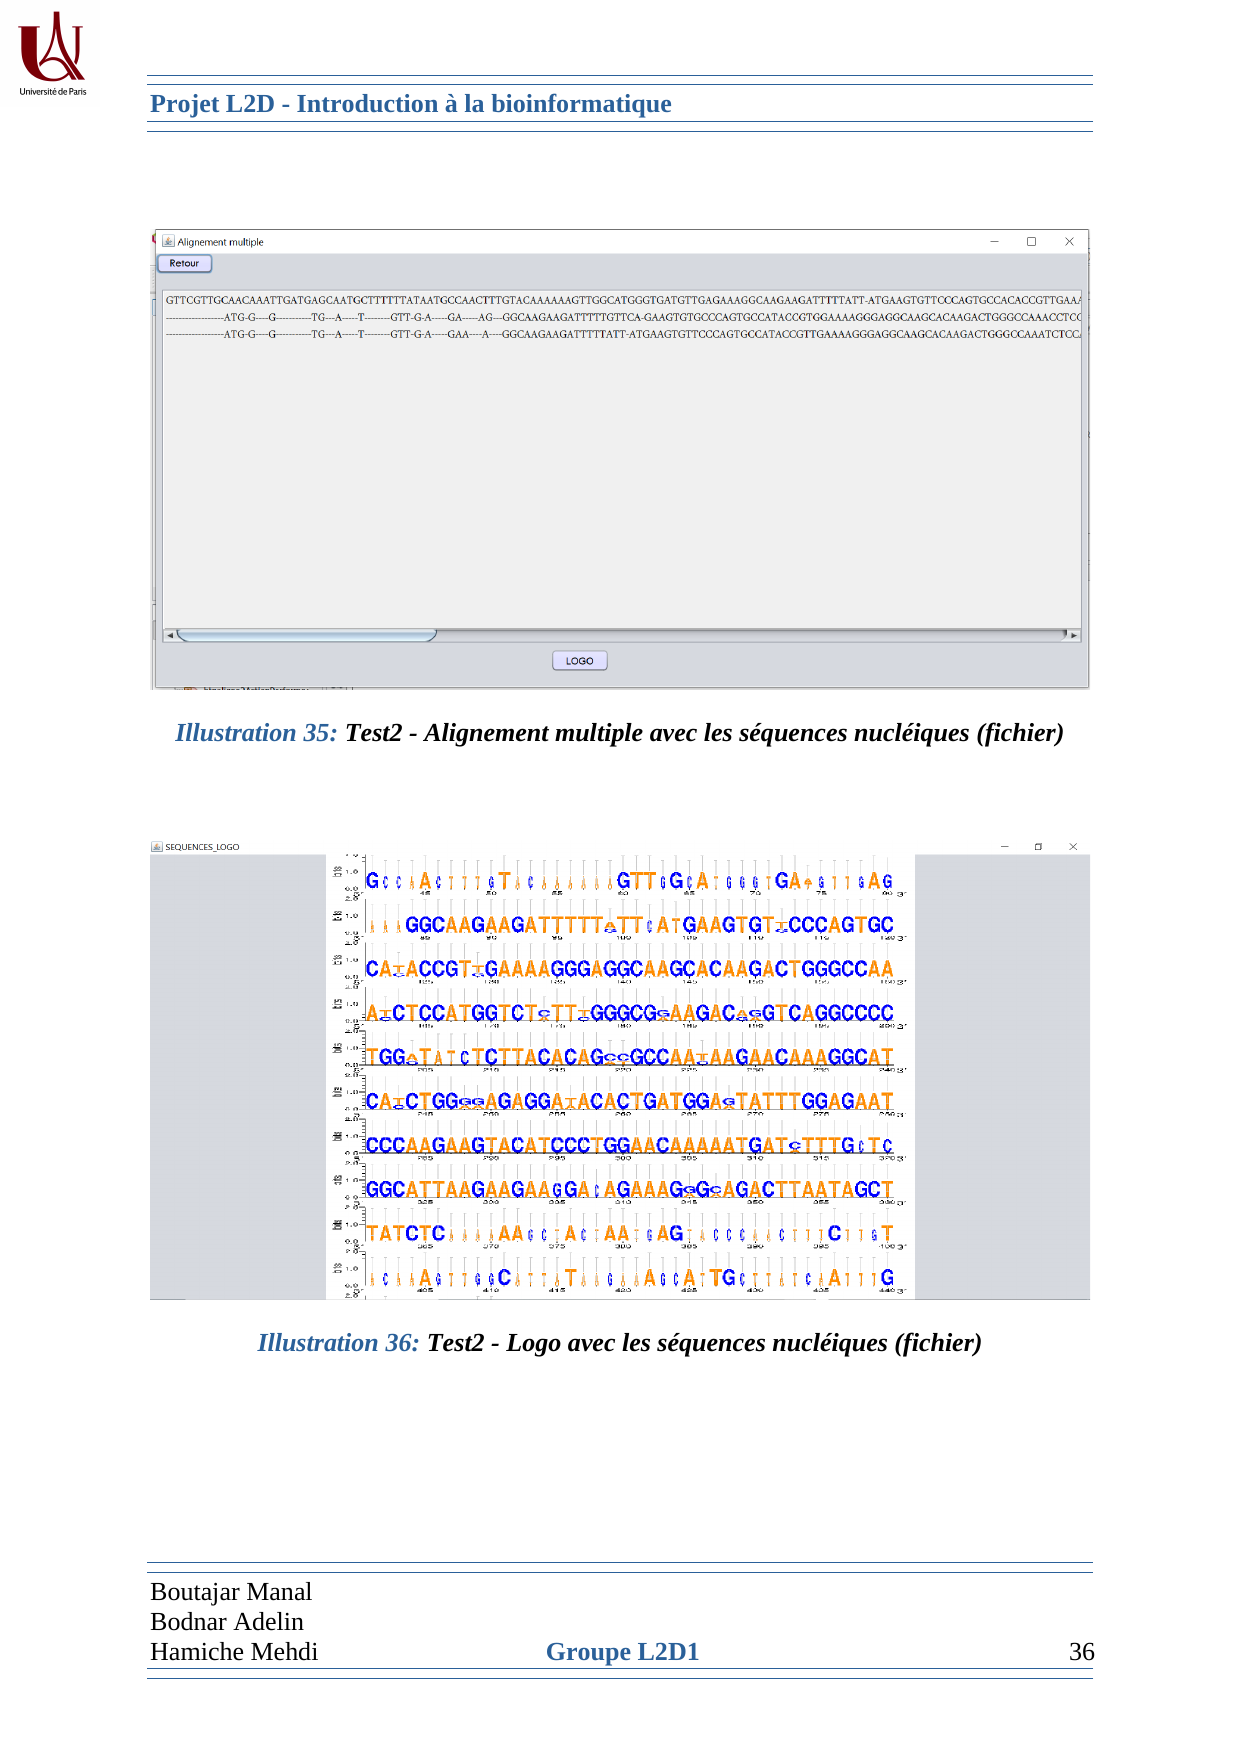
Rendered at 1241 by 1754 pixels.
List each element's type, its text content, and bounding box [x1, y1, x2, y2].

text Illustration 36: Test2 - Logo avec les séquences nucléiques (fichier) [150, 1300, 1090, 1357]
picture [150, 229, 1091, 690]
picture [150, 840, 1091, 1300]
text Illustration 35: Test2 - Alignement multiple avec les séquences nucléiques (fichier) [150, 690, 1090, 747]
picture [0, 0, 101, 107]
